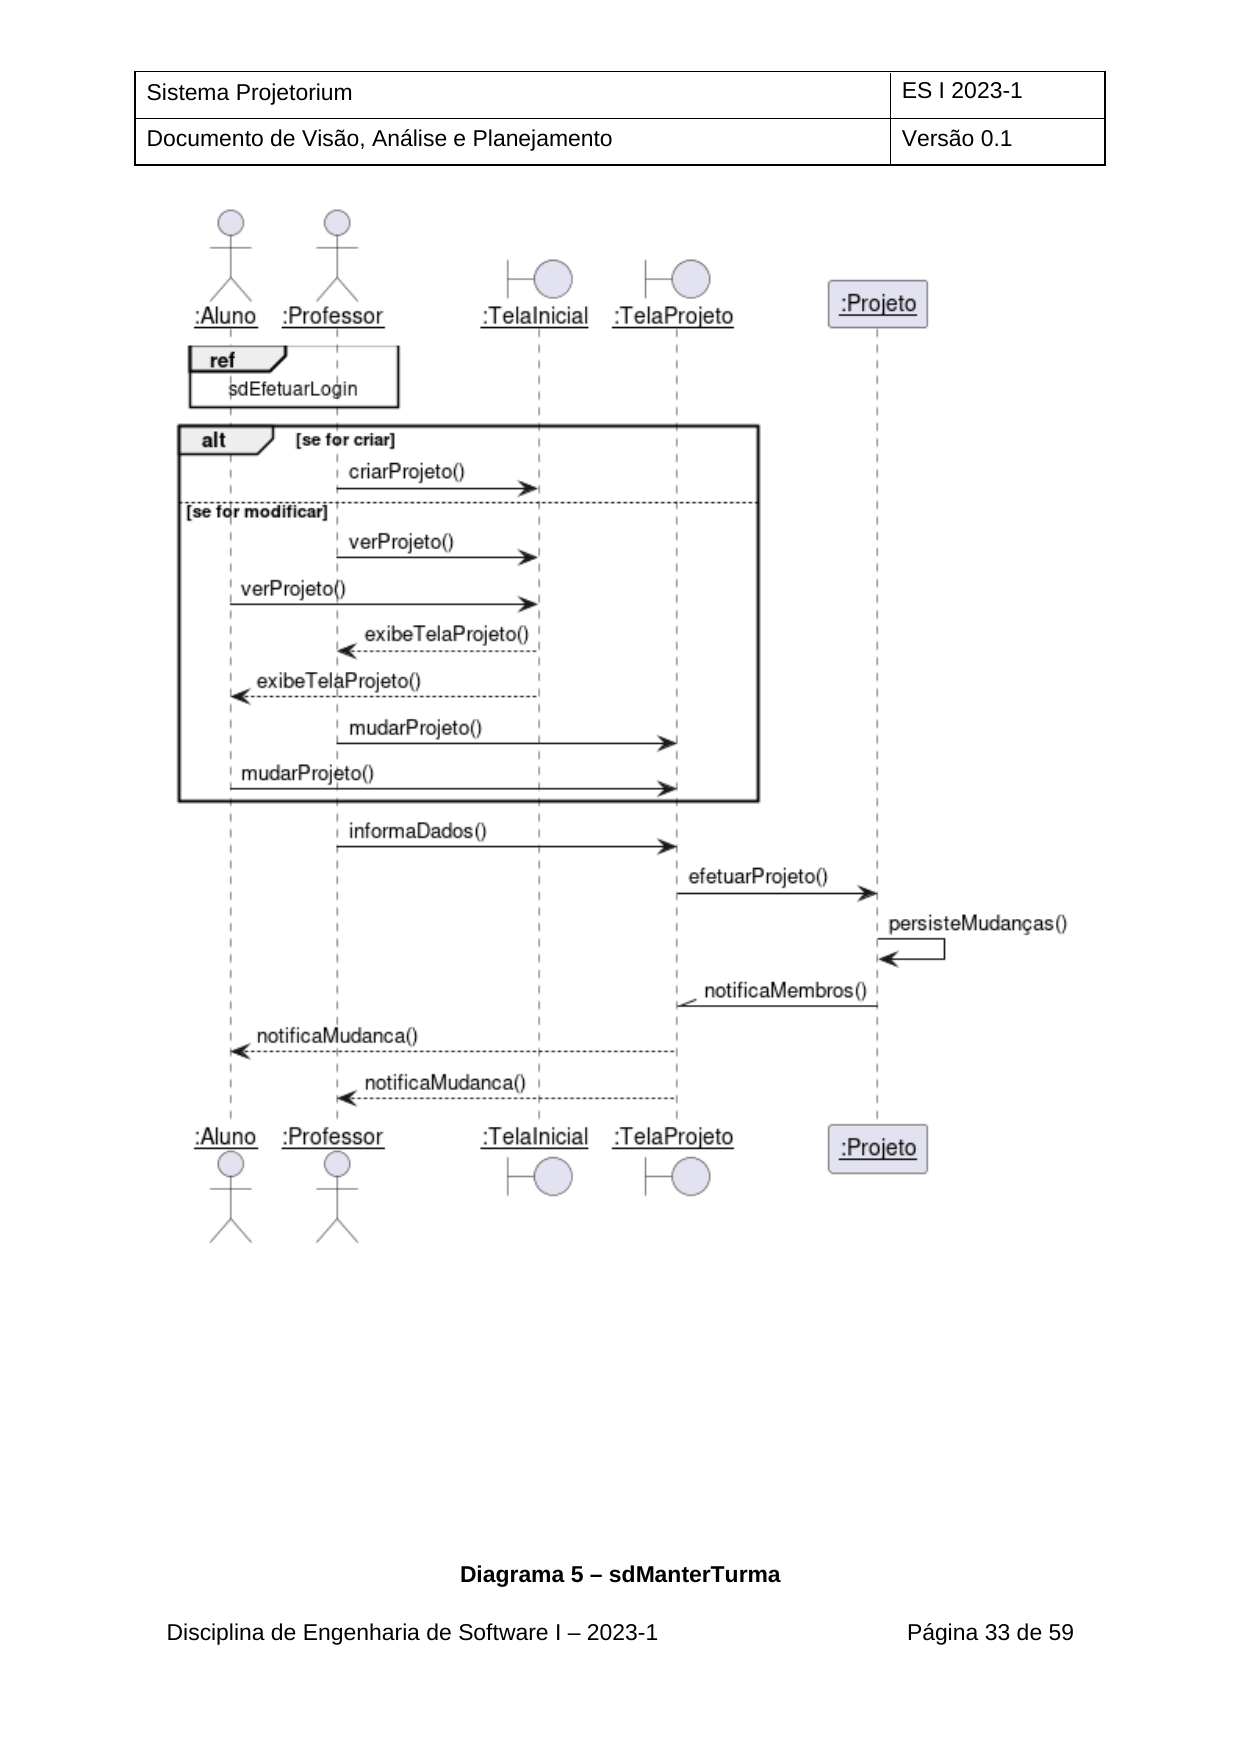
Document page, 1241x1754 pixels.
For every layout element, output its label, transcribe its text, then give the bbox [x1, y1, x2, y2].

picture [163, 202, 1077, 1251]
text Diagrama 5 – sdManterTurma [148, 1561, 1092, 1588]
